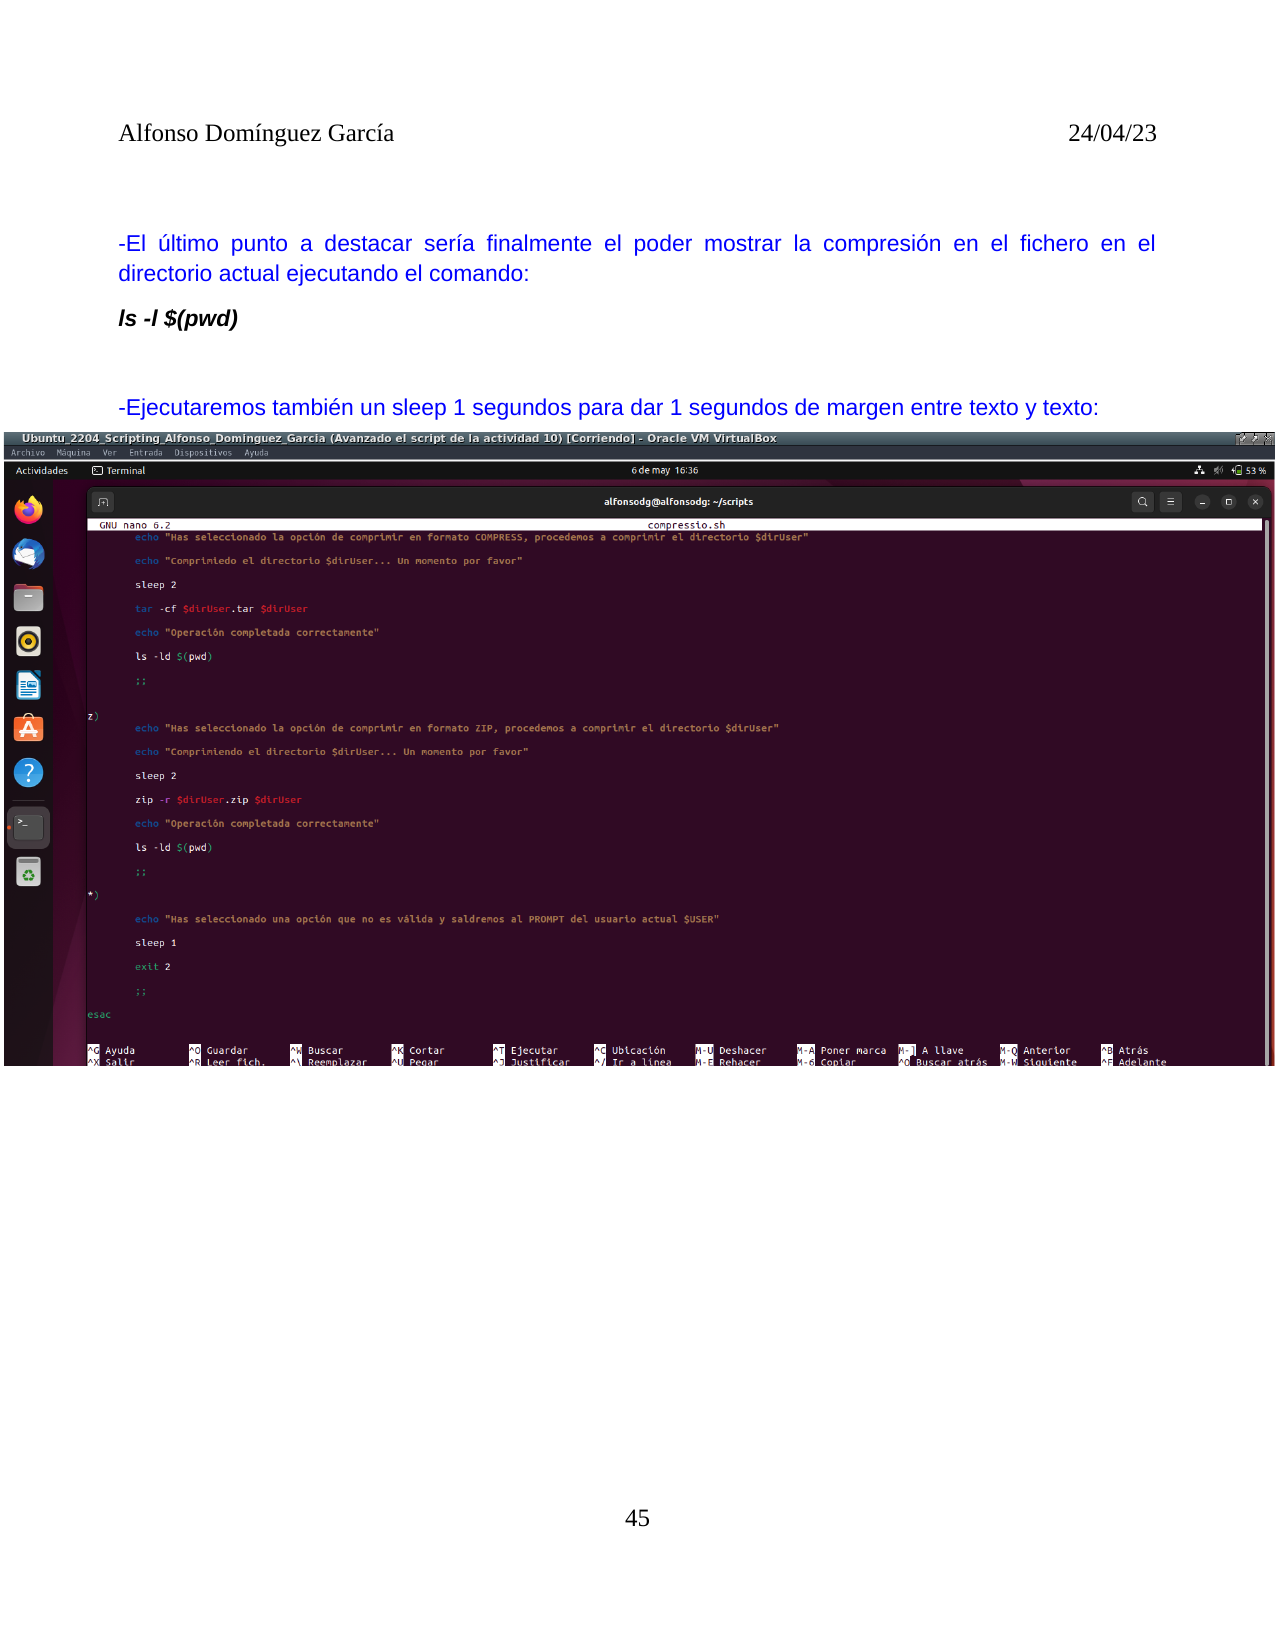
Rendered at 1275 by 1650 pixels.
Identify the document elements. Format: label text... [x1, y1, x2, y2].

picture [3, 432, 1275, 1066]
text ls -l $(pwd) [118, 304, 1157, 331]
text -Ejecutaremos también un sleep 1 segundos para dar 1 segundos de margen entre texto y texto: [118, 394, 1157, 420]
text -El último punto a destacar sería finalmente el poder mostrar la compresión en el fichero en el directorio actual ejecutando el comando: [118, 229, 1157, 286]
